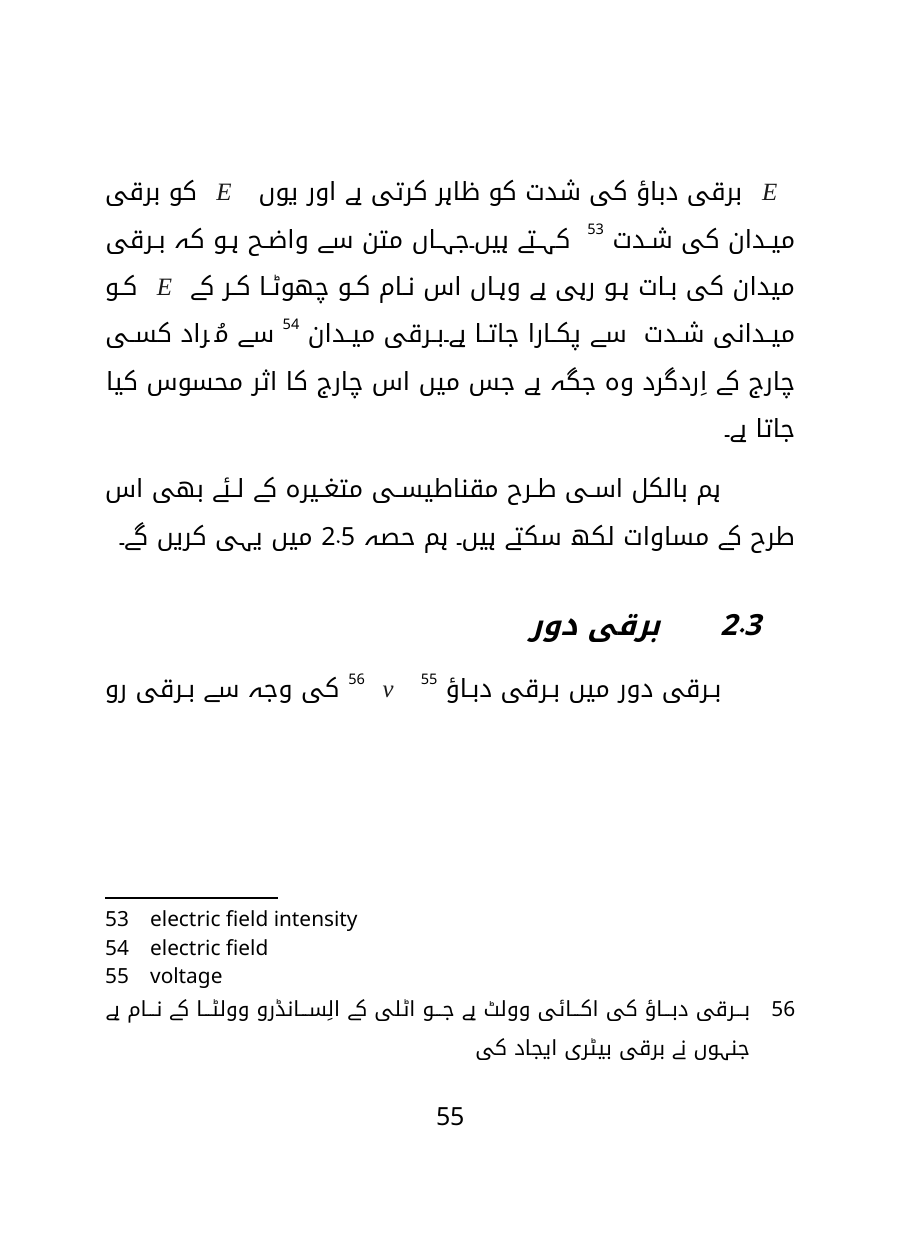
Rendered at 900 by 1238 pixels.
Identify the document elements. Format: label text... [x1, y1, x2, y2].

text ہیں۔ شکل سے واضع ہے کہ برقی رو سلاخ کی رقبہ عمودی تراشسے گزرتی ہے لہٰذا مساوات 2.9 کے تحتبرقی رو کی کثافت کو ظاہر کرتی ہے۔ اسی وجہ سےکو کثافتِ برقی رو ہی کہتے ہیں۔ اسی طرح مساوات 2.10 سے یہ واضح ہے کہبرقی دباؤ کی شدت کو ظاہر کرتی ہے اور یوں کو برقی میدان کی شدت کہتے ہیں۔جہاں متن سے واضح ہو کہ برقی میدان کی بات ہو رہی ہے وہاں اس نام کو چھوٹا کر کےکو میدانی شدت سے پکارا جاتا ہے۔برقی میدان سے مُراد کسی چارج کے اِردگرد وہ جگہ ہے جس میں اس چارج کا اثر محسوس کیا جاتا ہے۔ [105, 168, 795, 453]
text برقی دور میں برقی دباؤ کی وجہ سے برقی رو پیدا ہوتی ہے۔ تانبہ کی موصلیت ہے جہاں موصلیت کی اکائی ہے۔لہٰذا تانبہ کی بنی تار کی مزاحمت قابلِ نظرانداز ہوتی ہے۔اگر ایسی تار میں برقی روکا گزر ہو، تو اس تار کی مزاحمت میں، اوہم کے قانون کے تحت، برقی دباؤ گھٹے گی اور اس گھٹنے کی مقدارہو گی۔ کی قابلِ نظر انداز ہونے کی وجہ سے یہ مقدار بھی قابلِ نظر انداز ہو گی۔ اس کا مطلب ہے کہ اس برقی تار کی مدد سے برقی دباؤ کی بغیر گھٹائے ایک جگہ سے دوسری جگہ رسائی ممکن ہے ۔ اسی لئے تانبہ کی تار کو عموما برقی دباؤ کی ایک جگہ سے دوسری جگہ رسائی کے لئے استعمال کیا جاتا ہے اور اس کی مزاحمت کو صفر ہی سمجھا جاتا ہے۔ شکل 2.3 حصہ الف میں ایک ایسا ہی برقی دور دکھایا گیا ہے۔اس برقی دور میں کل تار کی مزاحمتہے۔ اگر تار کی مزاحمت کو نظرانداز کیا جا سکے تو ہمیں برقی دور 2.3 حصہ ب ملتا ہے۔اس برقی دور میں برقی دباؤ کو مزاحمتتک بغیر گھٹائے پہنچایا گیا ہے۔ [105, 666, 795, 713]
text voltage [105, 961, 795, 989]
text electric field [105, 933, 795, 961]
subtitle برقی دور [105, 598, 720, 653]
text برقی دباؤ کی اکائی وولٹ ہے جو اٹلی کے الِسانڈرو وولٹا کے نام ہے جنہوں نے برقی بیٹری ایجاد کی [105, 989, 795, 1068]
text ہم بالکل اسی طرح مقناطیسی متغیرہ کے لئے بھی اس طرح کے مساوات لکھ سکتے ہیں۔ ہم حصہ 2.5 میں یہی کریں گے۔ [105, 465, 795, 560]
text electric field intensity [105, 904, 795, 933]
